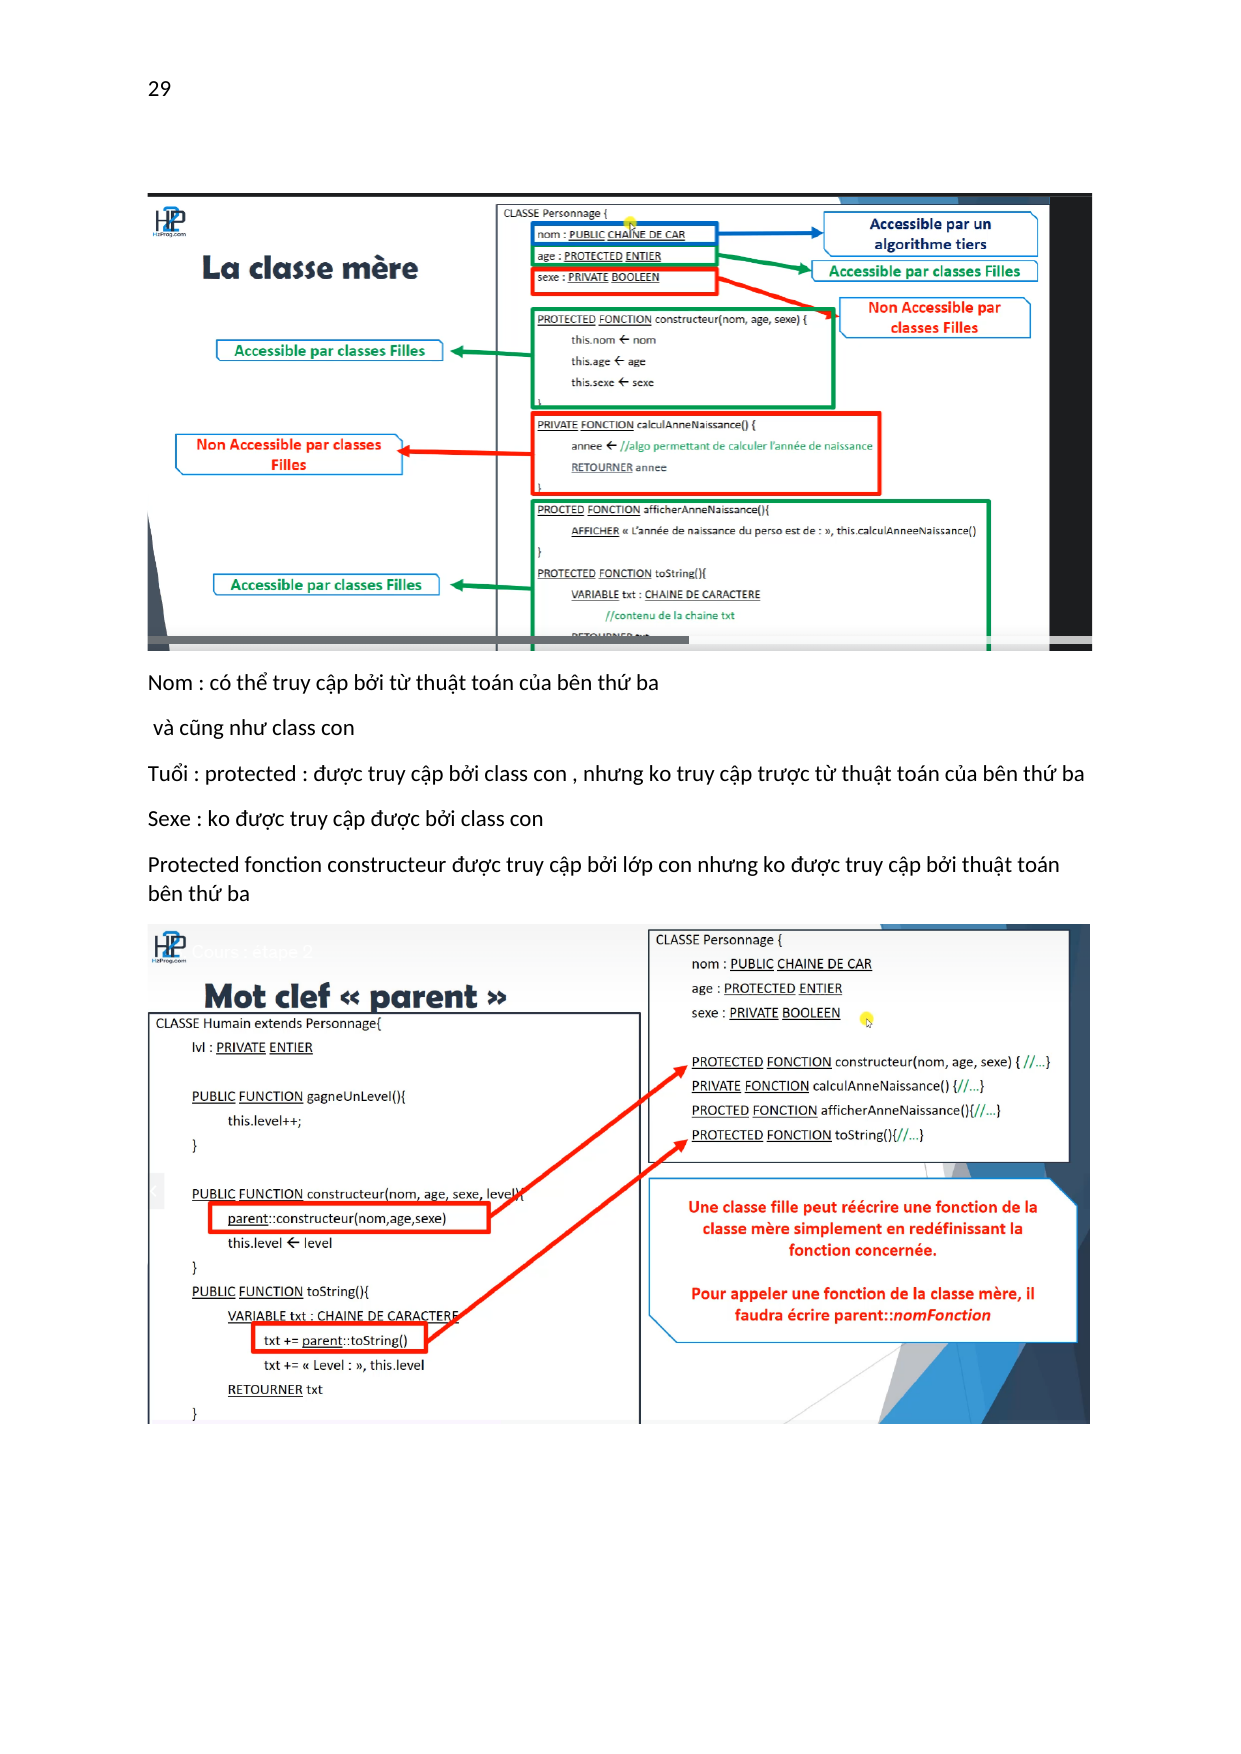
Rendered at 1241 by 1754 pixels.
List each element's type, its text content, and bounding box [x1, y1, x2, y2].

list Tuổi : protected : được truy cập bởi class con , nhưng ko truy cập trược từ thuật toán của bên thứ ba [148, 759, 1093, 787]
list và cũng như class con [148, 713, 1093, 742]
list Nom : có thể truy cập bởi từ thuật toán của bên thứ ba [148, 668, 1093, 696]
list Sexe : ko được truy cập được bởi class con [148, 804, 1093, 833]
list Protected fonction constructeur được truy cập bởi lớp con nhưng ko được truy cập bởi thuật toán bên thứ ba [148, 850, 1093, 907]
